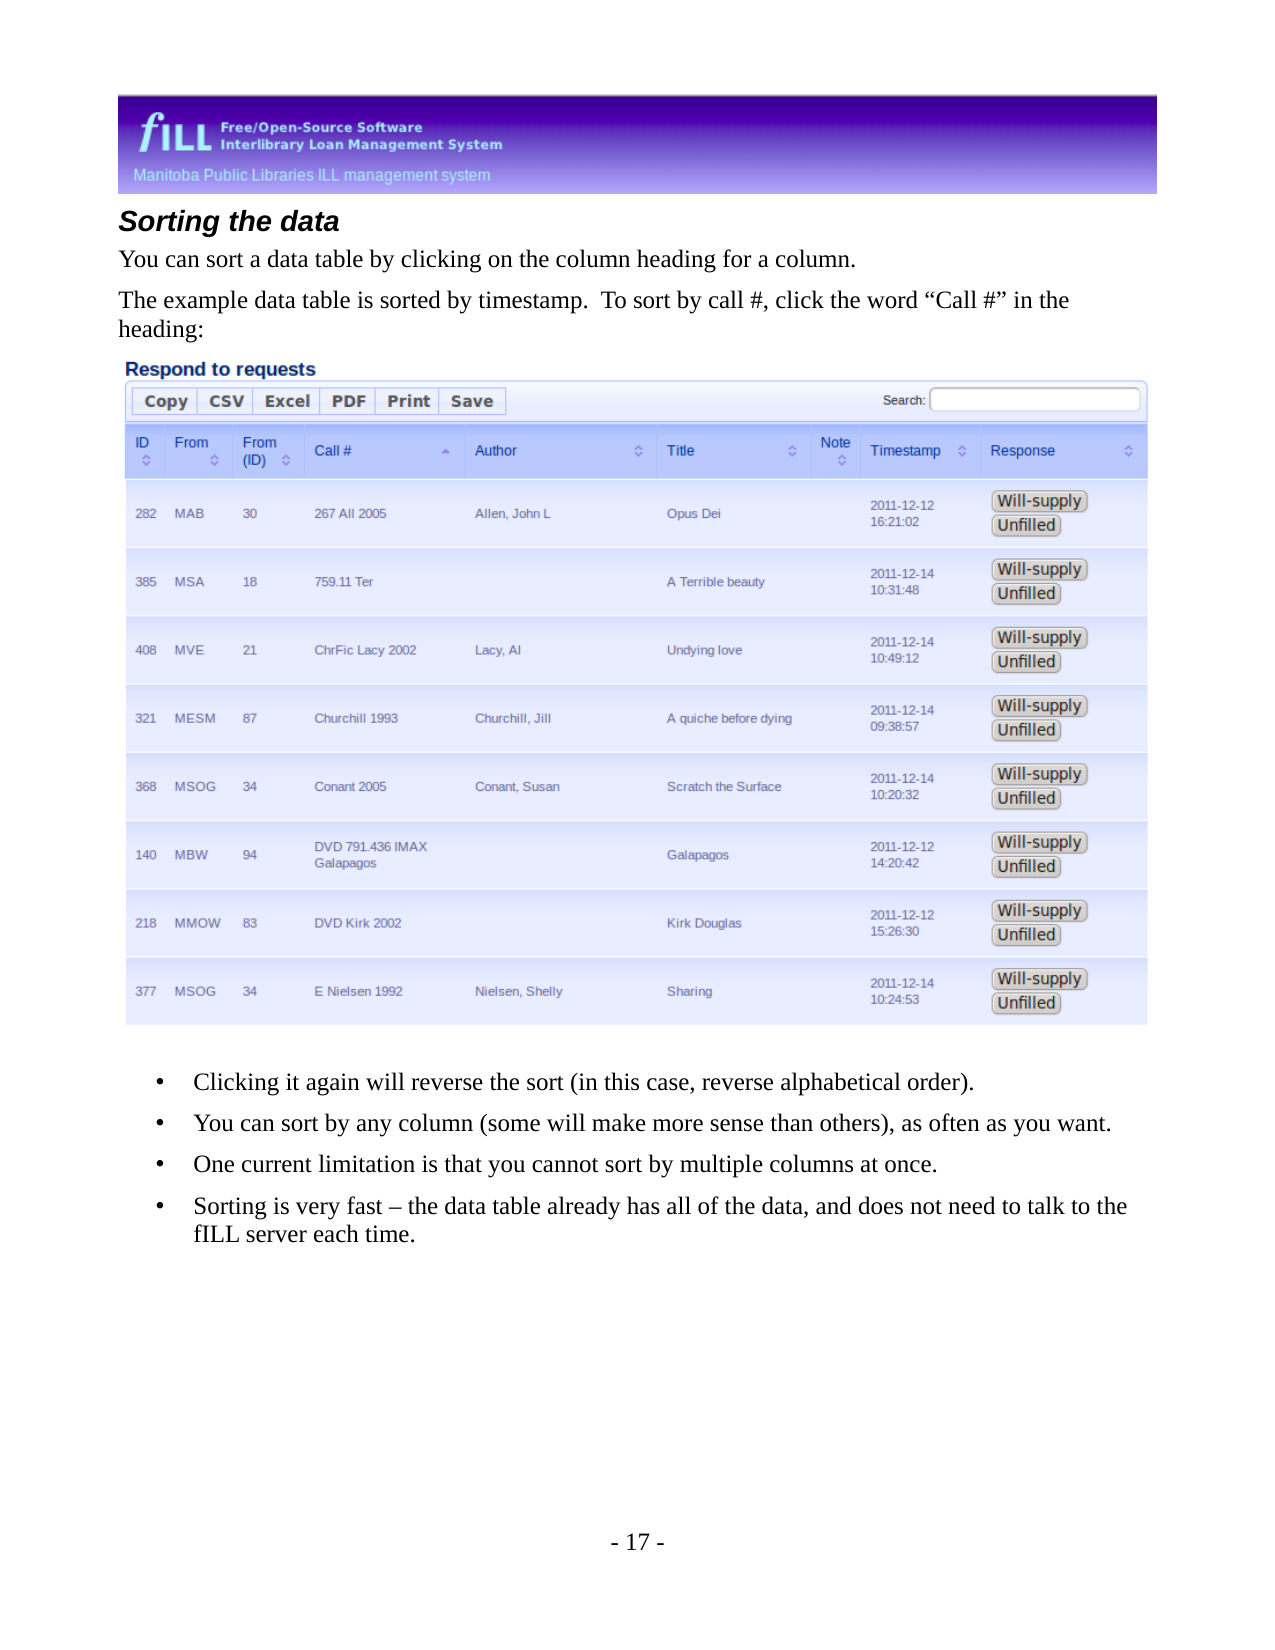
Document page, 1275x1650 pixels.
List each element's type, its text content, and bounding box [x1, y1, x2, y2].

list Sorting is very fast – the data table already has all of the data, and does not need to talk to the fILL server each time. [156, 1191, 1157, 1248]
list You can sort by any column (some will make more sense than others), as often as you want. [156, 1108, 1157, 1137]
picture [118, 94, 1157, 194]
text The example data table is sorted by timestamp. To sort by call #, click the word “Call #” in the heading: [118, 286, 1157, 343]
subtitle Sorting the data [118, 204, 1157, 238]
picture [118, 355, 1157, 1026]
list Clicking it again will reverse the sort (in this case, reverse alphabetical order). [156, 1067, 1157, 1096]
list One current limitation is that you cannot sort by multiple columns at once. [156, 1149, 1157, 1178]
text You can sort a data table by clicking on the column heading for a column. [118, 244, 1157, 273]
